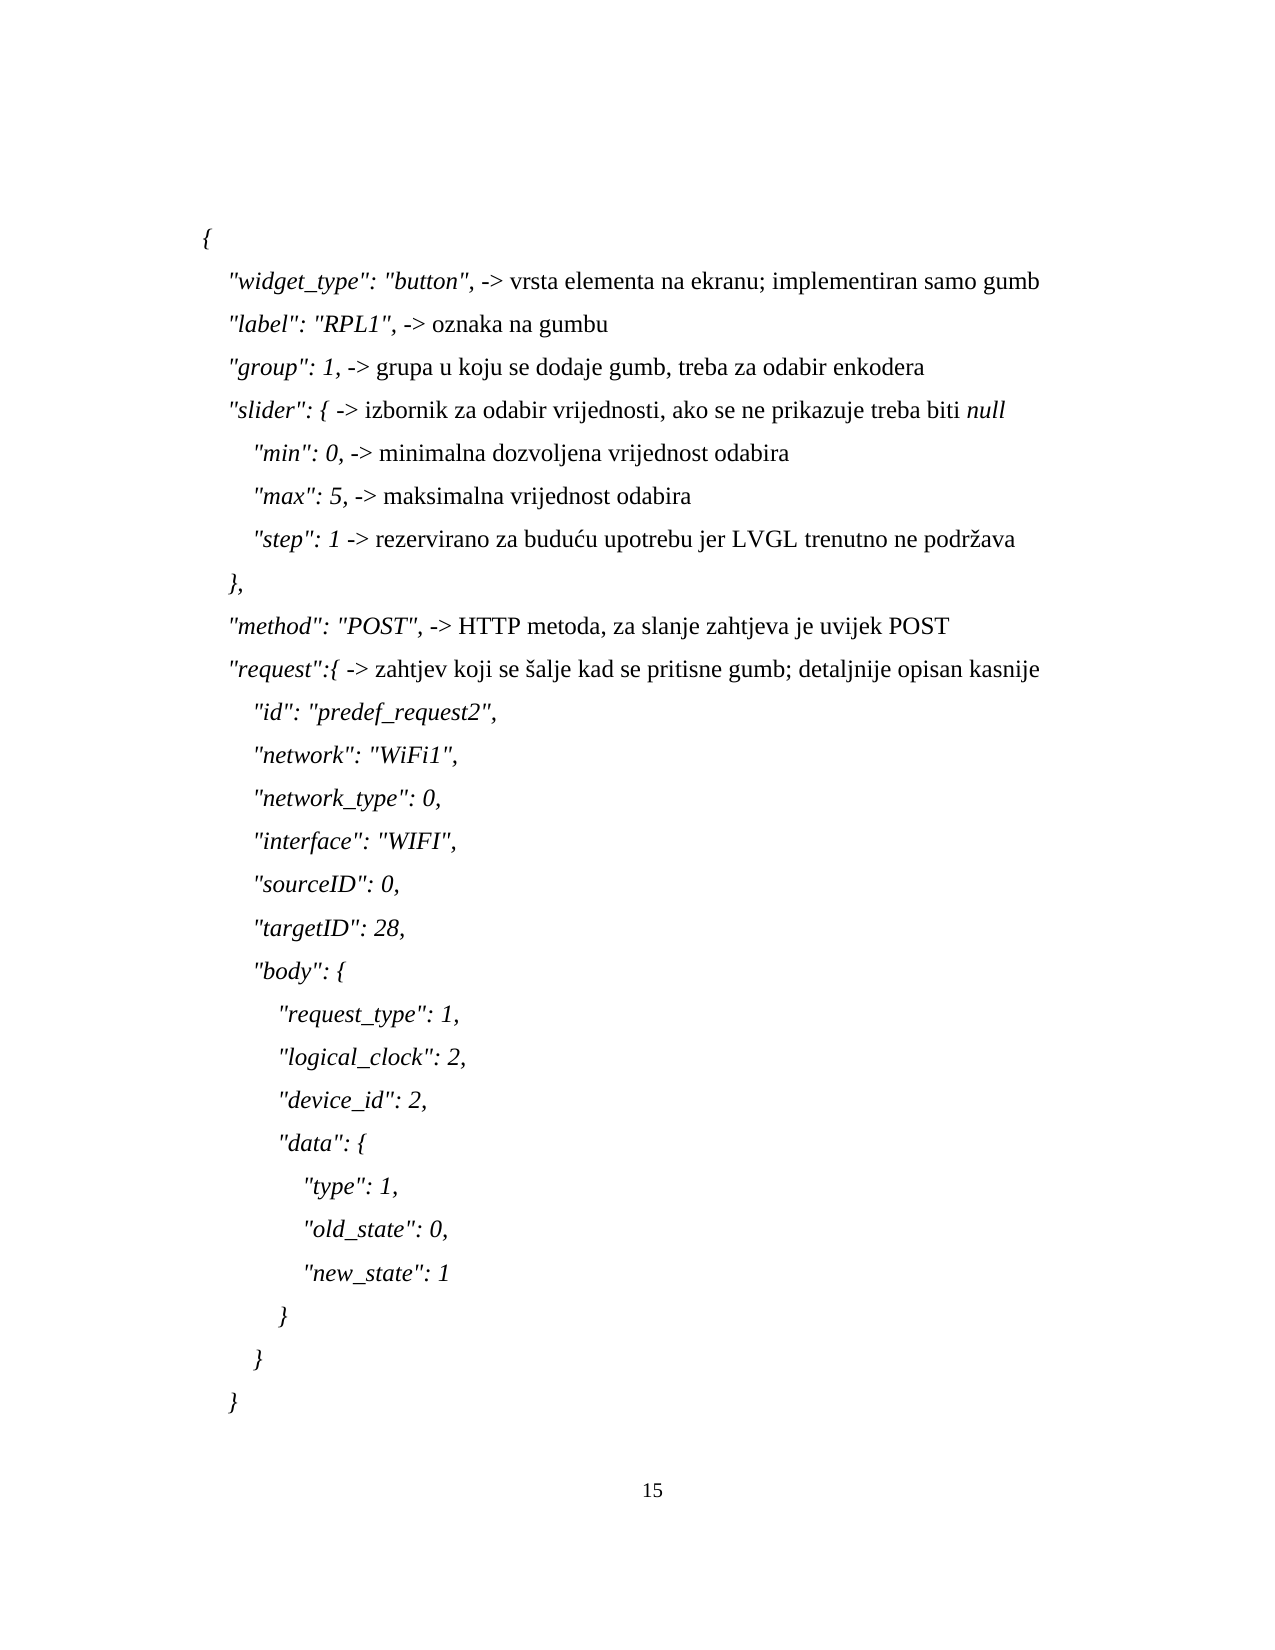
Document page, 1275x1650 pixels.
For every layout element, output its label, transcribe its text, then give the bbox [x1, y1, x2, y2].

text "slider": { -> izbornik za odabir vrijednosti, ako se ne prikazuje treba biti null [177, 395, 1127, 424]
text "group": 1, -> grupa u koju se dodaje gumb, treba za odabir enkodera [177, 352, 1127, 381]
text "max": 5, -> maksimalna vrijednost odabira [177, 481, 1127, 510]
text }, [177, 568, 1127, 596]
text } [177, 1387, 1127, 1416]
text "method": "POST", -> HTTP metoda, za slanje zahtjeva je uvijek POST [177, 611, 1127, 639]
text } [177, 1301, 1127, 1329]
text "body": { [177, 956, 1127, 984]
text "request":{ -> zahtjev koji se šalje kad se pritisne gumb; detaljnije opisan kasnije [177, 654, 1127, 683]
text "old_state": 0, [177, 1214, 1127, 1243]
text "data": { [177, 1128, 1127, 1157]
text "logical_clock": 2, [177, 1042, 1127, 1071]
text "min": 0, -> minimalna dozvoljena vrijednost odabira [177, 438, 1127, 467]
text "sourceID": 0, [177, 869, 1127, 898]
text "type": 1, [177, 1171, 1127, 1200]
text "device_id": 2, [177, 1085, 1127, 1114]
text "id": "predef_request2", [177, 697, 1127, 726]
text "network": "WiFi1", [177, 740, 1127, 769]
text { [177, 223, 1127, 251]
text "label": "RPL1", -> oznaka na gumbu [177, 309, 1127, 338]
text "network_type": 0, [177, 783, 1127, 812]
text "new_state": 1 [177, 1258, 1127, 1286]
text "interface": "WIFI", [177, 826, 1127, 855]
text "step": 1 -> rezervirano za buduću upotrebu jer LVGL trenutno ne podržava [177, 524, 1127, 553]
text "widget_type": "button", -> vrsta elementa na ekranu; implementiran samo gumb [177, 266, 1127, 294]
text "targetID": 28, [177, 913, 1127, 941]
text } [177, 1344, 1127, 1373]
text "request_type": 1, [177, 999, 1127, 1028]
